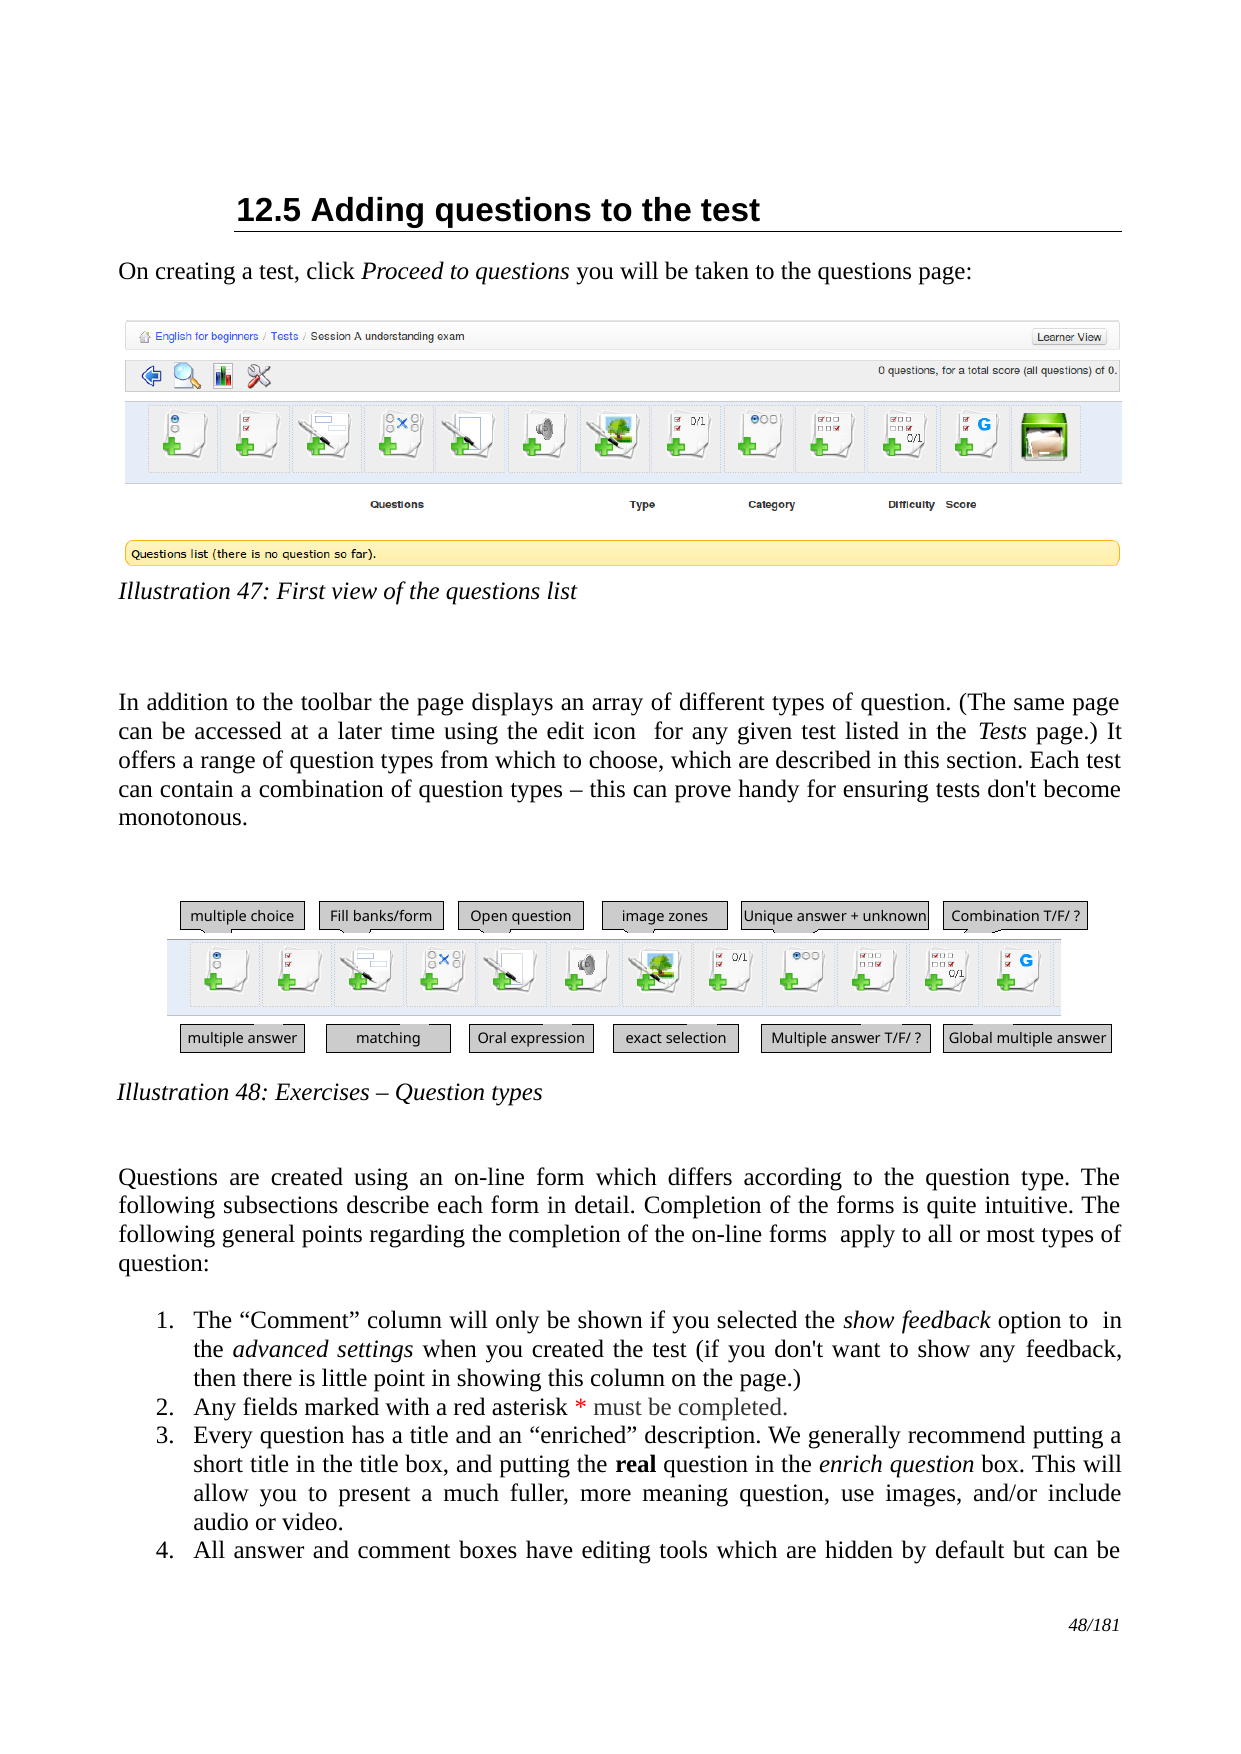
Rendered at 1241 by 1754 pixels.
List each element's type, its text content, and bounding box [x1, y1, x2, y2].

list All answer and comment boxes have editing tools which are hidden by default but can be [156, 1535, 1122, 1564]
list The “Comment” column will only be shown if you selected the show feedback option to in the advanced settings when you created the test (if you don't want to show any feedback, then there is little point in showing this column on the page.) [156, 1305, 1122, 1392]
text In addition to the toolbar the page displays an array of different types of question. (The same page can be accessed at a later time using the edit icon for any given test listed in the Tests page.) It offers a range of question types from which to choose, which are described in this section. Each test can contain a combination of question types – this can prove handy for ensuring tests don't become monotonous. [118, 687, 1122, 831]
list Every question has a title and an “enriched” description. We generally recommend putting a short title in the title box, and putting the real question in the enrich question box. This will allow you to present a much fuller, more meaning question, use images, and/or include audio or video. [156, 1420, 1122, 1535]
picture [118, 320, 1123, 577]
text Illustration 47: First view of the questions list [118, 577, 1122, 605]
text Questions are created using an on-line form which differs according to the question type. The following subsections describe each form in detail. Completion of the forms is quite intuitive. The following general points regarding the completion of the on-line forms apply to all or most types of question: [118, 1162, 1122, 1277]
list Any fields marked with a red asterisk * must be completed. [156, 1392, 1122, 1420]
picture [159, 933, 1062, 1024]
text Illustration 48: Exercises – Question types [117, 1077, 1117, 1106]
text On creating a test, click Proceed to questions you will be taken to the questions page: [118, 256, 1122, 285]
subtitle Adding questions to the test [234, 190, 1122, 231]
